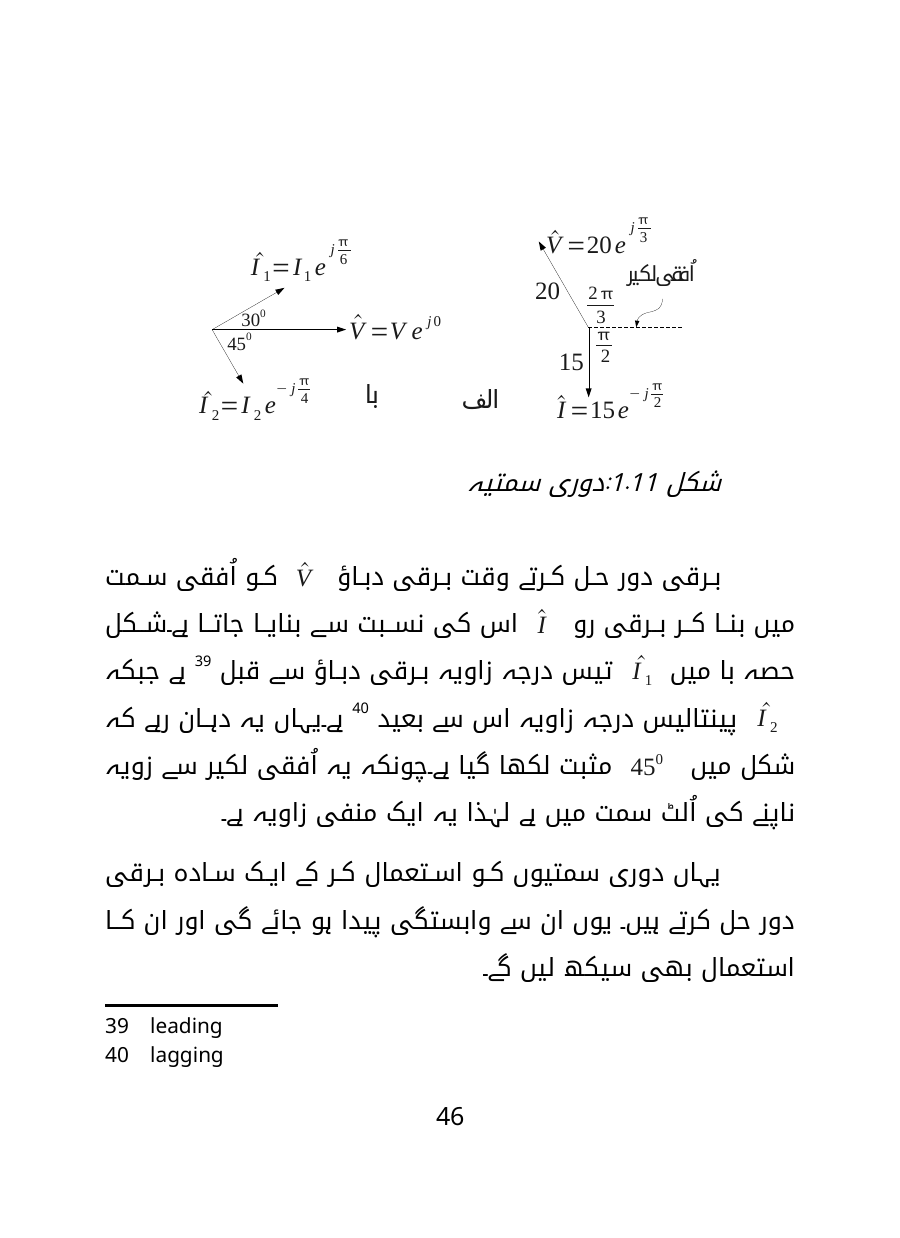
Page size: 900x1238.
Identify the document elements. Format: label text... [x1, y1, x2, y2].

text برقی دور حل کرتے وقت برقی دباؤ کو اُفقی سمت میں بنا کر برقی رو اس کی نسبت سے بنایا جاتا ہے۔شکل حصہ با میںتیس درجہ زاویہ برقی دباؤ سے قبل ہے جبکہ پینتالیس درجہ زاویہ اس سے بعید ہے۔یہاں یہ دہان رہے کہ شکل میں مثبت لکھا گیا ہے۔چونکہ یہ اُفقی لکیر سے زویہ ناپنے کی اُلٹ سمت میں ہے لہٰذا یہ ایک منفی زاویہ ہے۔ [105, 553, 795, 837]
text شکل 1.11:دوری سمتیہ [179, 181, 721, 506]
text lagging [105, 1040, 795, 1068]
text leading [105, 1012, 795, 1040]
text یہاں دوری سمتیوں کو استعمال کر کے ایک سادہ برقی دور حل کرتے ہیں۔ یوں ان سے وابستگی پیدا ہو جائے گی اور ان کا استعمال بھی سیکھ لیں گے۔ [105, 850, 795, 992]
